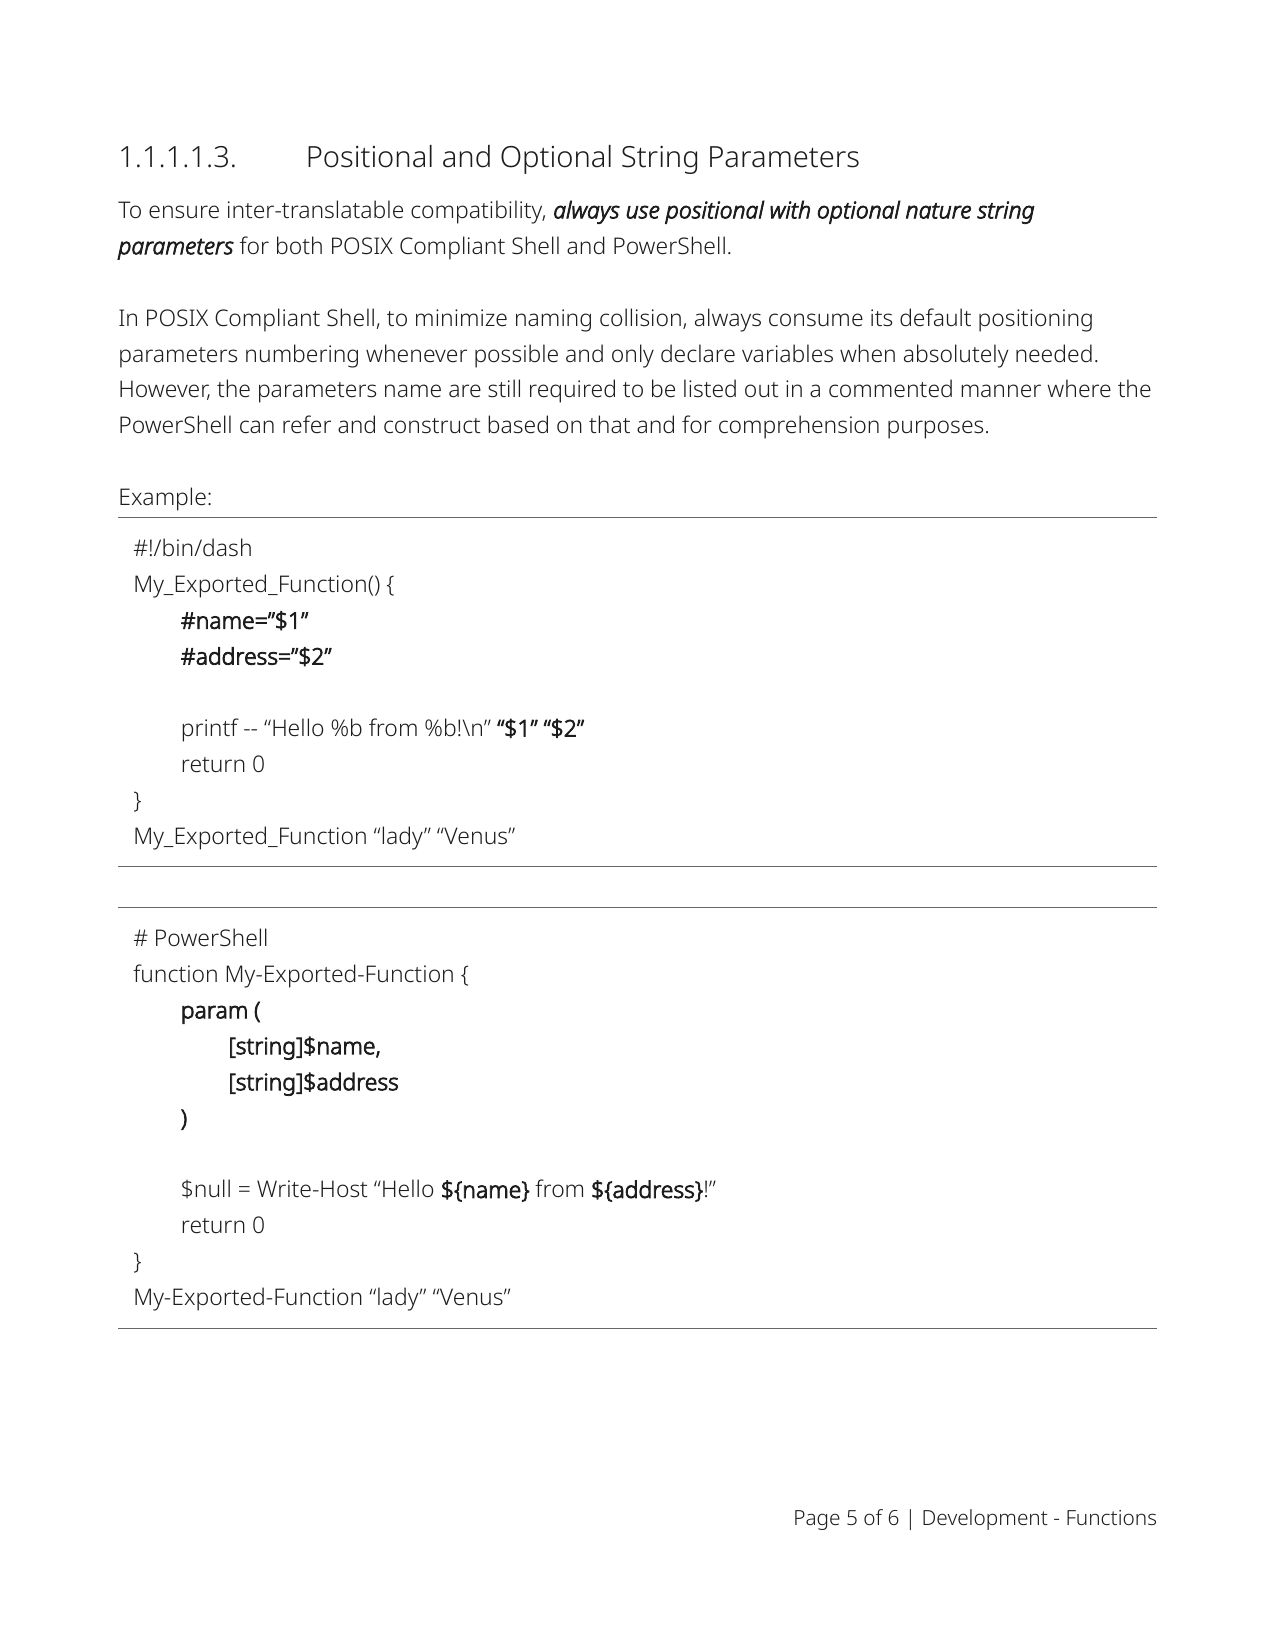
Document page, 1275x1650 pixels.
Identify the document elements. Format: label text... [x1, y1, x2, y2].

text To ensure inter-translatable compatibility, always use positional with optional nature string parameters for both POSIX Compliant Shell and PowerShell. [118, 194, 1157, 261]
text In POSIX Compliant Shell, to minimize naming collision, always consume its default positioning parameters numbering whenever possible and only declare variables when absolutely needed. However, the parameters name are still required to be listed out in a commented manner where the PowerShell can refer and construct based on that and for comprehension purposes. [118, 302, 1157, 441]
text return 0 [118, 733, 1157, 769]
text [string]$name, [118, 1014, 1157, 1051]
text #name=”$1” [118, 589, 1157, 625]
text #address=”$2” [118, 625, 1157, 671]
text My_Exported_Function “lady” “Venus” [118, 805, 1157, 866]
text My-Exported-Function “lady” “Venus” [118, 1266, 1157, 1328]
text return 0 [118, 1194, 1157, 1230]
text param ( [118, 979, 1157, 1014]
text [string]$address [118, 1051, 1157, 1086]
text } [118, 769, 1157, 805]
text printf -- “Hello %b from %b!\n” “$1” “$2” [118, 697, 1157, 733]
text ) [118, 1086, 1157, 1133]
text function My-Exported-Function { [118, 943, 1157, 979]
text } [118, 1230, 1157, 1266]
text #!/bin/dash [118, 518, 1157, 553]
text My_Exported_Function() { [118, 553, 1157, 589]
text $null = Write-Host “Hello ${name} from ${address}!” [118, 1158, 1157, 1194]
text # PowerShell [118, 908, 1157, 943]
text Example: [118, 481, 1157, 512]
subtitle Positional and Optional String Parameters [118, 136, 1157, 176]
